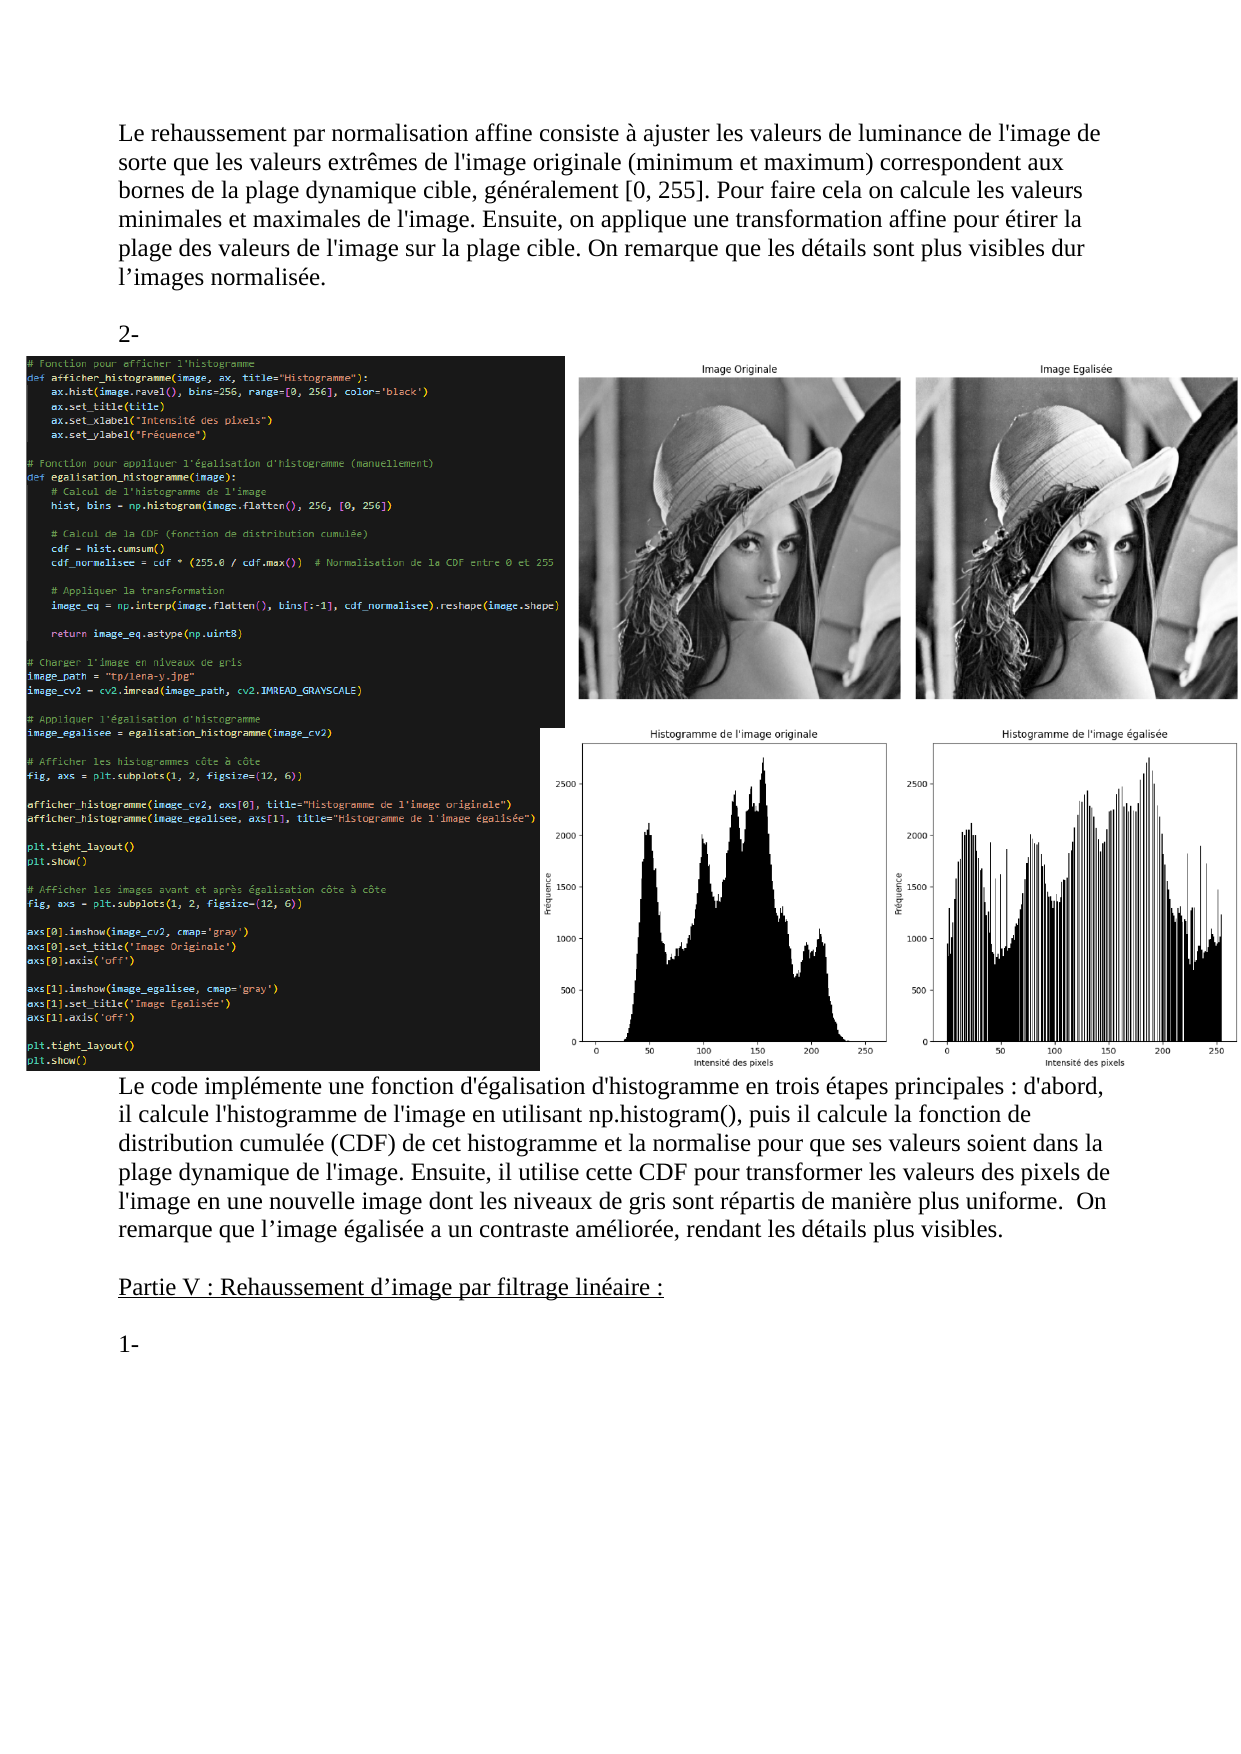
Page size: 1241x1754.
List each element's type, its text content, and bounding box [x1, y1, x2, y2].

text 2- [118, 319, 1122, 348]
picture [576, 362, 1240, 703]
text Partie V : Rehaussement d’image par filtrage linéaire : [118, 1272, 1122, 1301]
picture [26, 356, 1241, 1071]
text Le rehaussement par normalisation affine consiste à ajuster les valeurs de luminance de l'image de sorte que les valeurs extrêmes de l'image originale (minimum et maximum) correspondent aux bornes de la plage dynamique cible, généralement [0, 255]. Pour faire cela on calcule les valeurs minimales et maximales de l'image. Ensuite, on applique une transformation affine pour étirer la plage des valeurs de l'image sur la plage cible. On remarque que les détails sont plus visibles dur l’images normalisée. [118, 118, 1122, 291]
text Le code implémente une fonction d'égalisation d'histogramme en trois étapes principales : d'abord, il calcule l'histogramme de l'image en utilisant np.histogram(), puis il calcule la fonction de distribution cumulée (CDF) de cet histogramme et la normalise pour que ses valeurs soient dans la plage dynamique de l'image. Ensuite, il utilise cette CDF pour transformer les valeurs des pixels de l'image en une nouvelle image dont les niveaux de gris sont répartis de manière plus uniforme. On remarque que l’image égalisée a un contraste améliorée, rendant les détails plus visibles. [118, 1071, 1122, 1243]
text 1- [118, 1329, 1122, 1358]
